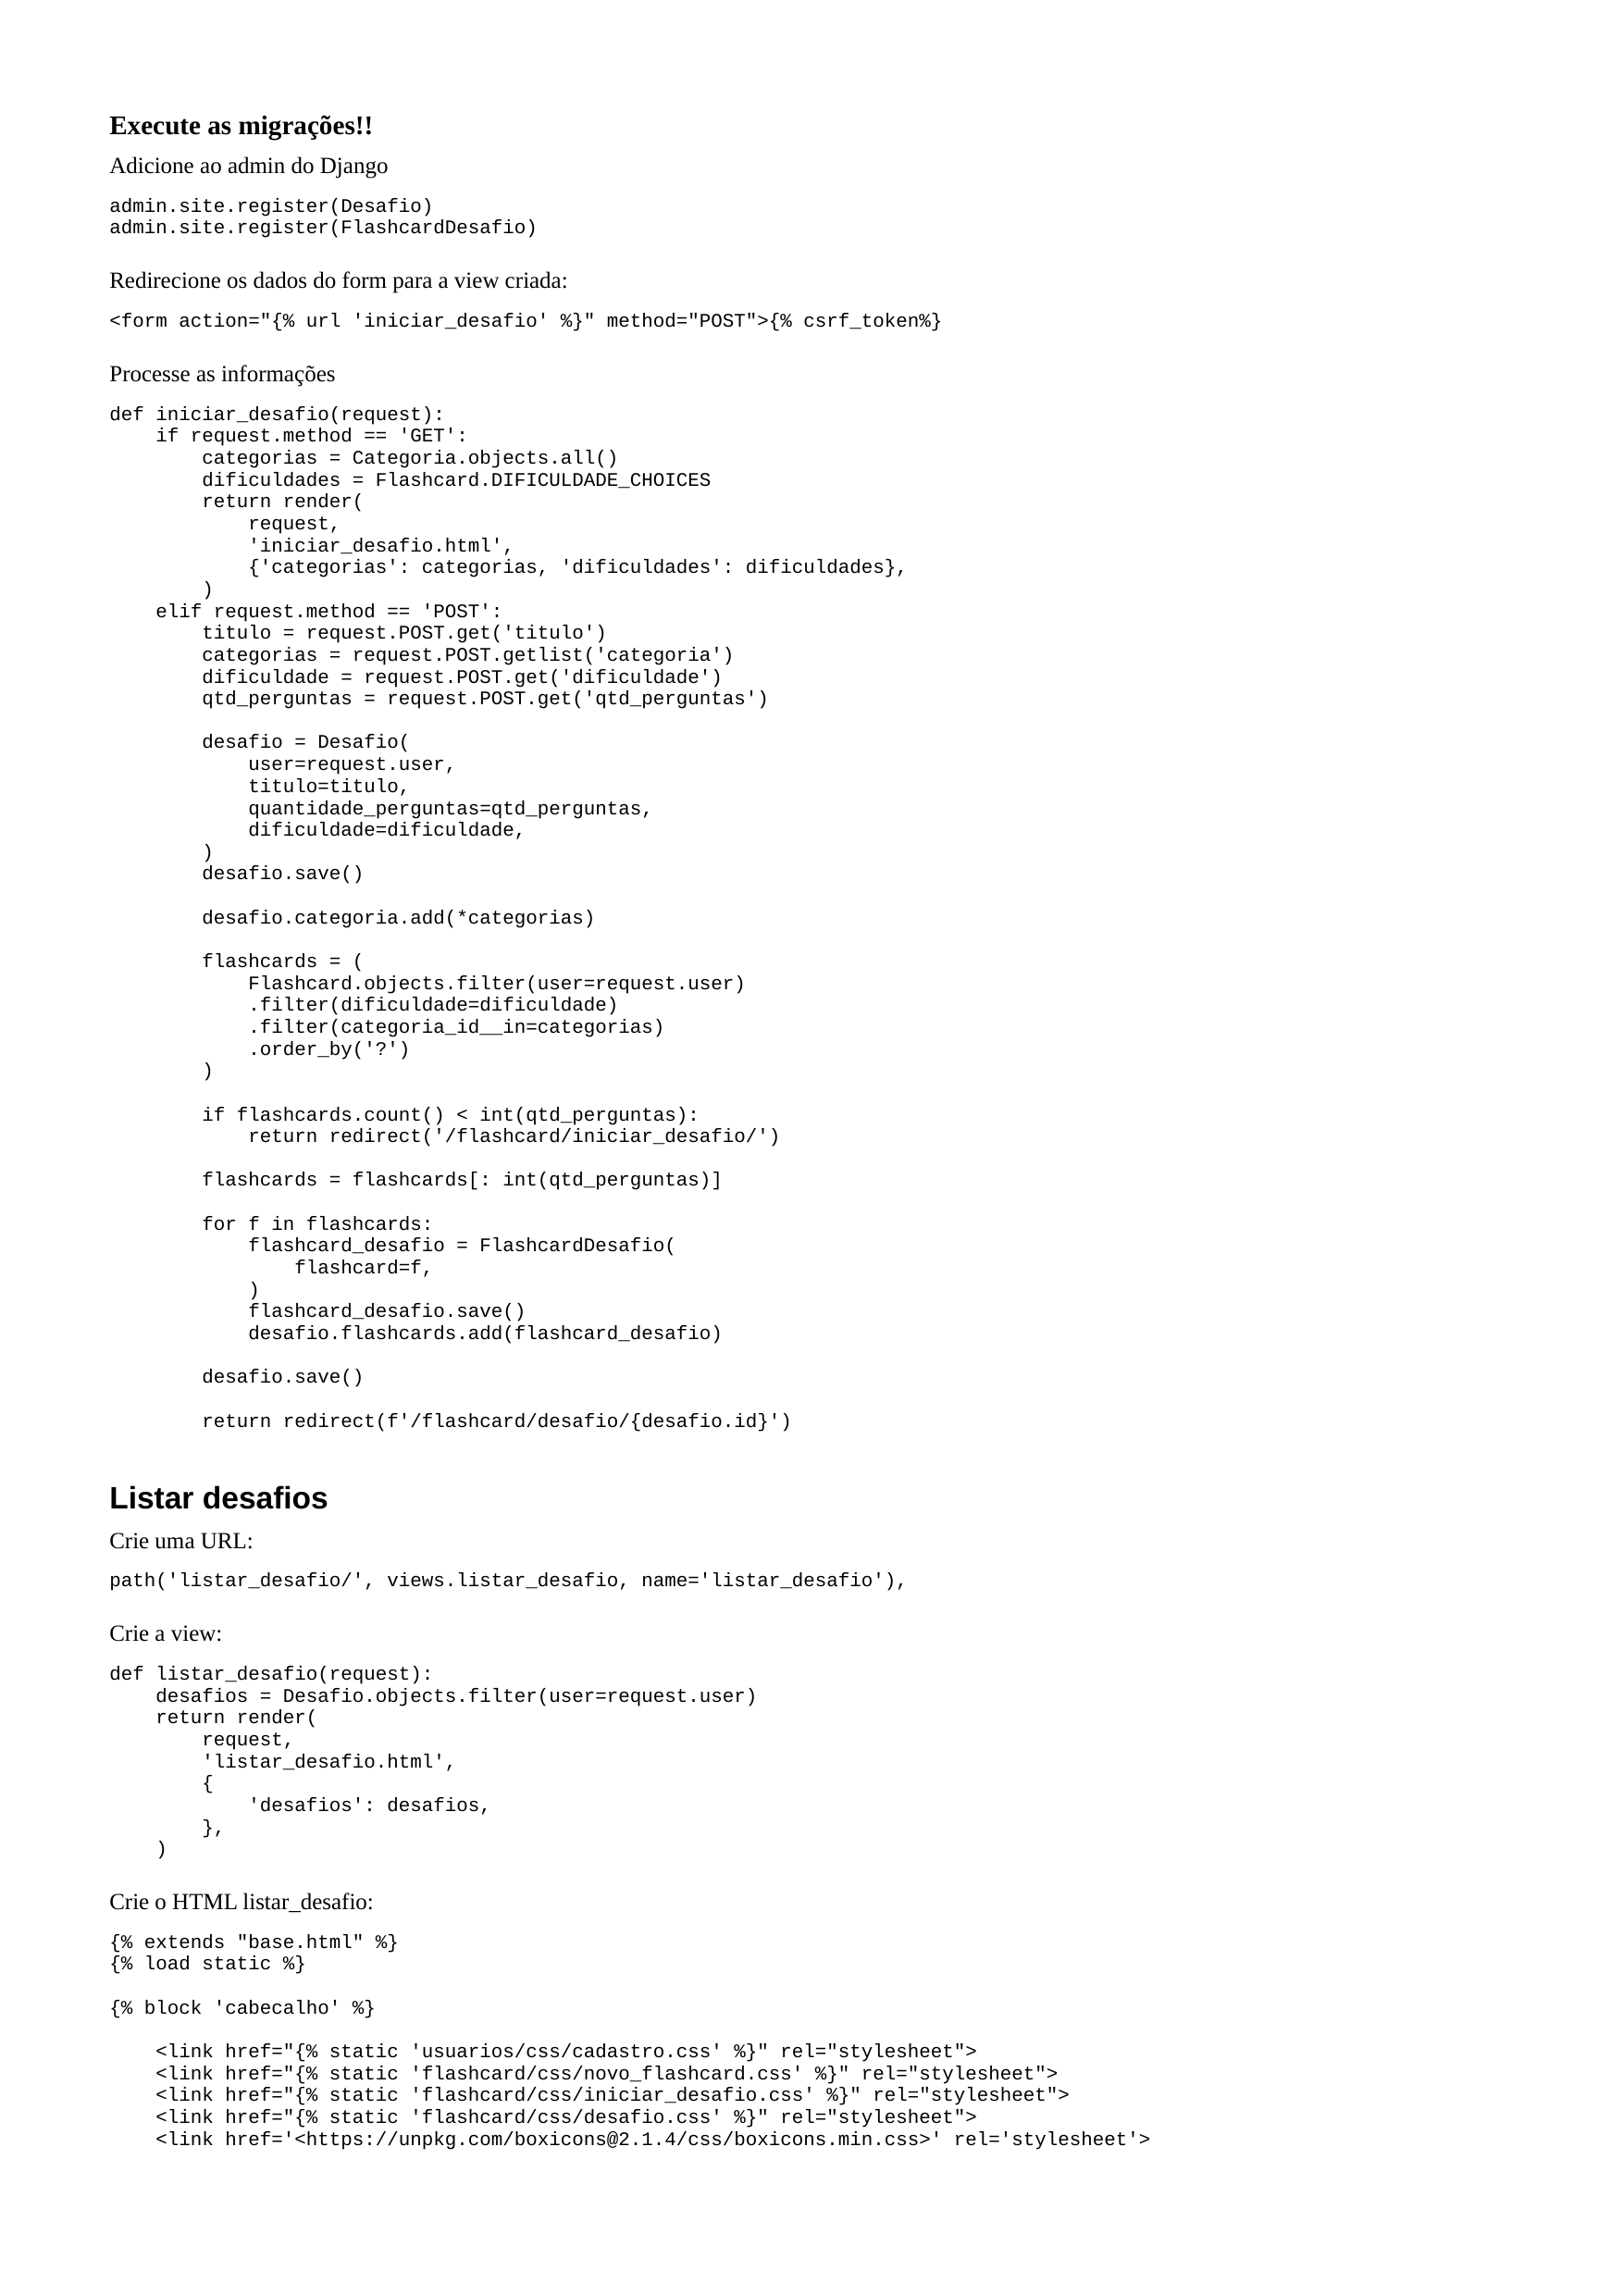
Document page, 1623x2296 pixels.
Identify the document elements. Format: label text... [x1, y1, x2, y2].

text Flashcard.objects.filter(user=request.user) [109, 974, 1514, 995]
text request, [109, 1730, 1514, 1752]
text 'desafios': desafios, [109, 1795, 1514, 1817]
text return render( [109, 491, 1514, 514]
text {% block 'cabecalho' %} [109, 1998, 1514, 2019]
text categorias = Categoria.objects.all() [109, 448, 1514, 470]
text {'categorias': categorias, 'dificuldades': dificuldades}, [109, 557, 1514, 579]
text .filter(categoria_id__in=categorias) [109, 1017, 1514, 1039]
text Processe as informações [109, 360, 1514, 387]
text { [109, 1773, 1514, 1795]
text desafio.categoria.add(*categorias) [109, 908, 1514, 929]
text Crie a view: [109, 1620, 1514, 1646]
text return redirect(f'/flashcard/desafio/{desafio.id}') [109, 1410, 1514, 1433]
text admin.site.register(Desafio) [109, 196, 1514, 217]
text ) [109, 1839, 1514, 1861]
text .order_by('?') [109, 1039, 1514, 1061]
text flashcards = ( [109, 951, 1514, 974]
text request, [109, 514, 1514, 536]
text dificuldades = Flashcard.DIFICULDADE_CHOICES [109, 470, 1514, 491]
text for f in flashcards: [109, 1214, 1514, 1235]
text desafios = Desafio.objects.filter(user=request.user) [109, 1686, 1514, 1707]
text ) [109, 842, 1514, 863]
text admin.site.register(FlashcardDesafio) [109, 217, 1514, 240]
text desafio = Desafio( [109, 733, 1514, 754]
text ) [109, 1280, 1514, 1301]
text def iniciar_desafio(request): [109, 404, 1514, 427]
subtitle Listar desafios [109, 1479, 1514, 1515]
text Adicione ao admin do Django [109, 152, 1514, 179]
text <form action="{% url 'iniciar_desafio' %}" method="POST">{% csrf_token%} [109, 311, 1514, 333]
text <link href="{% static 'usuarios/css/cadastro.css' %}" rel="stylesheet"> [109, 2042, 1514, 2064]
text Crie uma URL: [109, 1527, 1514, 1553]
text flashcard_desafio = FlashcardDesafio( [109, 1235, 1514, 1258]
text dificuldade=dificuldade, [109, 820, 1514, 842]
text dificuldade = request.POST.get('dificuldade') [109, 667, 1514, 689]
text flashcard=f, [109, 1258, 1514, 1280]
text <link href="{% static 'flashcard/css/iniciar_desafio.css' %}" rel="stylesheet"> [109, 2085, 1514, 2107]
subtitle Execute as migrações!! [109, 109, 1514, 141]
text <link href='<https://unpkg.com/boxicons@2.1.4/css/boxicons.min.css>' rel='stylesheet'> [109, 2129, 1514, 2151]
text return redirect('/flashcard/iniciar_desafio/') [109, 1126, 1514, 1148]
text 'listar_desafio.html', [109, 1752, 1514, 1773]
text <link href="{% static 'flashcard/css/desafio.css' %}" rel="stylesheet"> [109, 2107, 1514, 2129]
text flashcard_desafio.save() [109, 1301, 1514, 1323]
text categorias = request.POST.getlist('categoria') [109, 645, 1514, 667]
text qtd_perguntas = request.POST.get('qtd_perguntas') [109, 689, 1514, 711]
text path('listar_desafio/', views.listar_desafio, name='listar_desafio'), [109, 1570, 1514, 1593]
text if request.method == 'GET': [109, 427, 1514, 448]
text ) [109, 579, 1514, 602]
text desafio.flashcards.add(flashcard_desafio) [109, 1323, 1514, 1346]
text ) [109, 1061, 1514, 1083]
text if flashcards.count() < int(qtd_perguntas): [109, 1104, 1514, 1126]
text titulo = request.POST.get('titulo') [109, 623, 1514, 645]
text def listar_desafio(request): [109, 1664, 1514, 1686]
text titulo=titulo, [109, 776, 1514, 798]
text return render( [109, 1707, 1514, 1730]
text {% extends "base.html" %} [109, 1932, 1514, 1955]
text elif request.method == 'POST': [109, 602, 1514, 623]
text .filter(dificuldade=dificuldade) [109, 995, 1514, 1017]
text 'iniciar_desafio.html', [109, 536, 1514, 557]
text <link href="{% static 'flashcard/css/novo_flashcard.css' %}" rel="stylesheet"> [109, 2064, 1514, 2085]
text flashcards = flashcards[: int(qtd_perguntas)] [109, 1170, 1514, 1192]
text user=request.user, [109, 754, 1514, 776]
text quantidade_perguntas=qtd_perguntas, [109, 798, 1514, 820]
text {% load static %} [109, 1955, 1514, 1976]
text desafio.save() [109, 1367, 1514, 1389]
text Crie o HTML listar_desafio: [109, 1888, 1514, 1915]
text desafio.save() [109, 863, 1514, 886]
text Redirecione os dados do form para a view criada: [109, 267, 1514, 293]
text }, [109, 1817, 1514, 1839]
